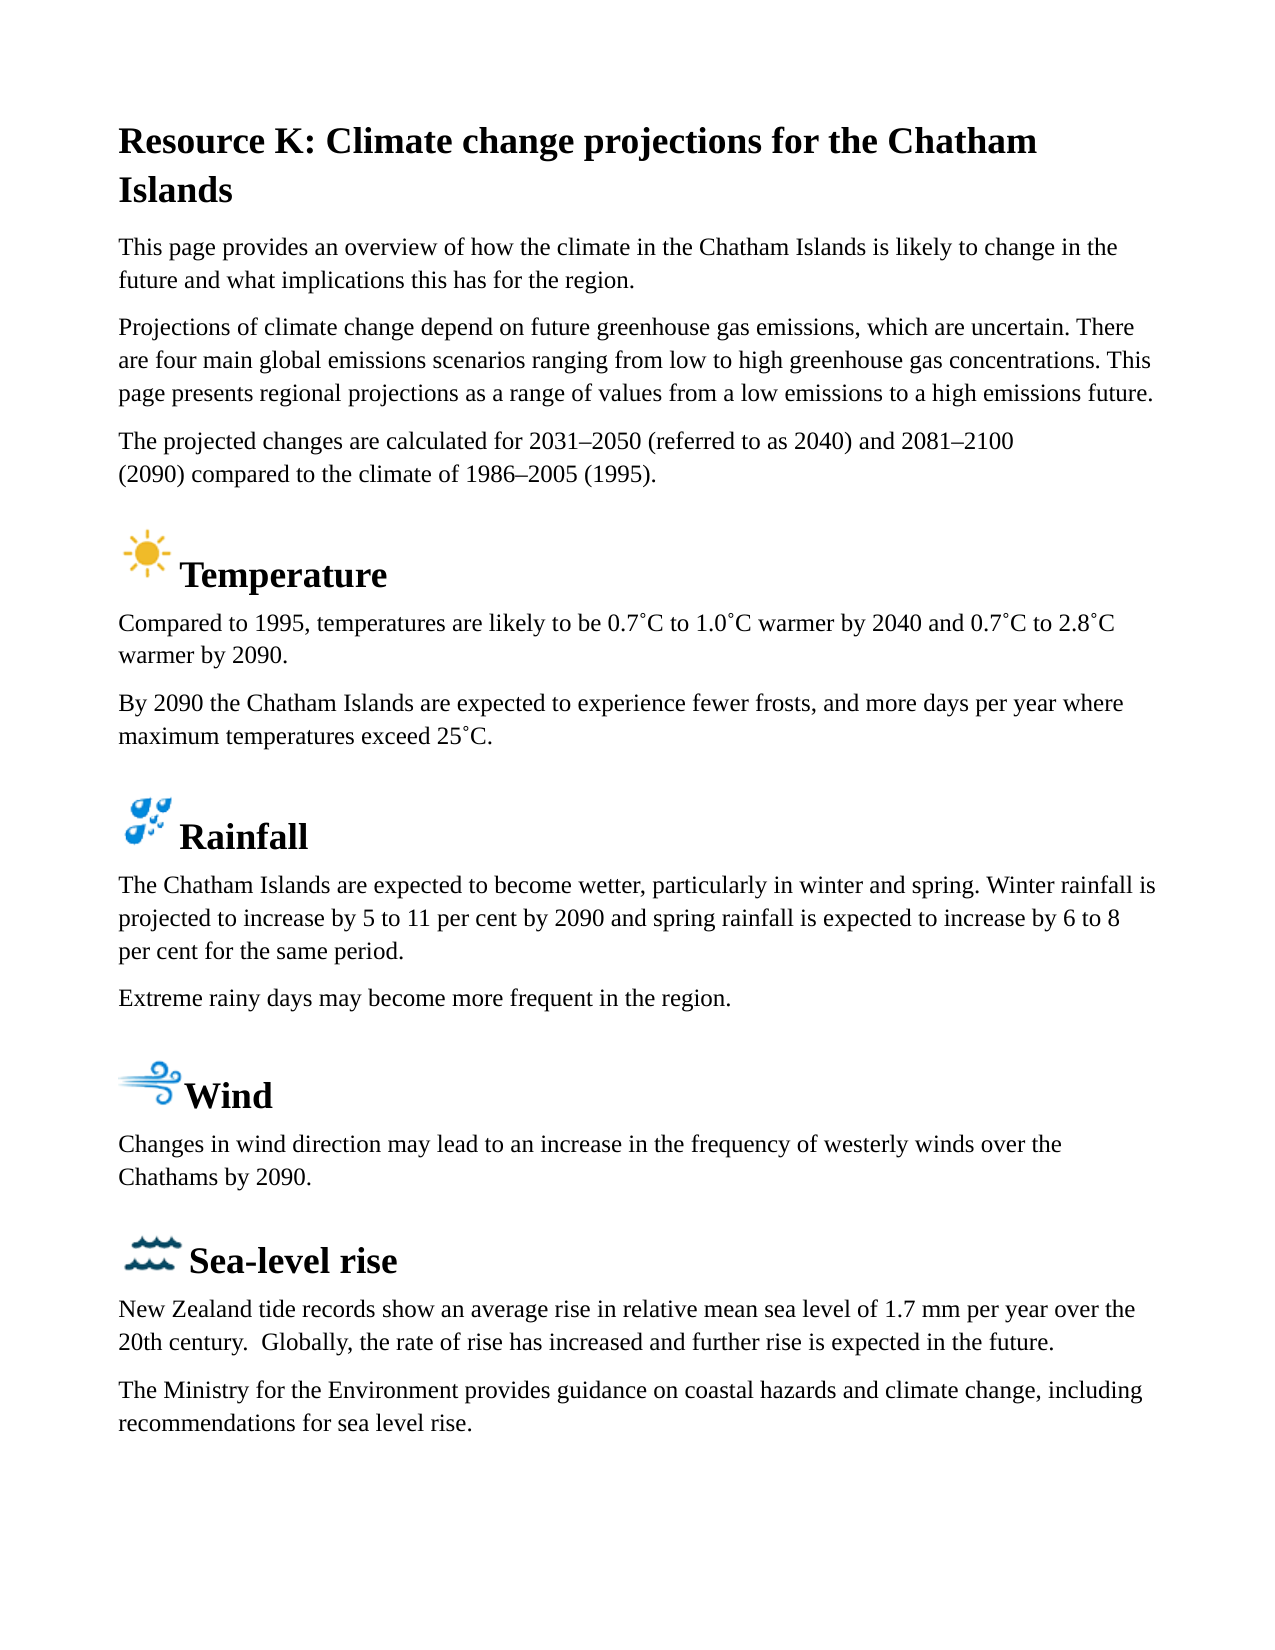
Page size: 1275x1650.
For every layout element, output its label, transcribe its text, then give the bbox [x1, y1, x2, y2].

subtitle Wind [118, 1052, 1157, 1116]
text The projected changes are calculated for 2031–2050 (referred to as 2040) and 2081–2100 (2090) compared to the climate of 1986–2005 (1995). [118, 426, 1157, 488]
text By 2090 the Chatham Islands are expected to experience fewer frosts, and more days per year where maximum temperatures exceed 25˚C. [118, 688, 1157, 750]
text Resource K: Climate change projections for the Chatham Islands [118, 118, 1157, 211]
picture [118, 1051, 184, 1108]
picture [118, 1230, 189, 1274]
text The Chatham Islands are expected to become wetter, particularly in winter and spring. Winter rainfall is projected to increase by 5 to 11 per cent by 2090 and spring rainfall is expected to increase by 6 to 8 per cent for the same period. [118, 870, 1157, 964]
text This page provides an overview of how the climate in the Chatham Islands is likely to change in the future and what implications this has for the region. [118, 232, 1157, 294]
picture [118, 527, 179, 587]
subtitle Sea-level rise [118, 1230, 1157, 1282]
picture [118, 789, 179, 849]
text Compared to 1995, temperatures are likely to be 0.7˚C to 1.0˚C warmer by 2040 and 0.7˚C to 2.8˚C warmer by 2090. [118, 608, 1157, 669]
text Changes in wind direction may lead to an increase in the frequency of westerly winds over the Chathams by 2090. [118, 1129, 1157, 1190]
subtitle Temperature [118, 528, 1157, 595]
text The Ministry for the Environment provides guidance on coastal hazards and climate change, including recommendations for sea level rise. [118, 1375, 1157, 1437]
text Projections of climate change depend on future greenhouse gas emissions, which are uncertain. There are four main global emissions scenarios ranging from low to high greenhouse gas concentrations. This page presents regional projections as a range of values from a low emissions to a high emissions future. [118, 312, 1157, 407]
text Extreme rainy days may become more frequent in the region. [118, 983, 1157, 1012]
subtitle Rainfall [118, 790, 1157, 857]
text New Zealand tide records show an average rise in relative mean sea level of 1.7 mm per year over the 20th century. Globally, the rate of rise has increased and further rise is expected in the future. [118, 1294, 1157, 1356]
